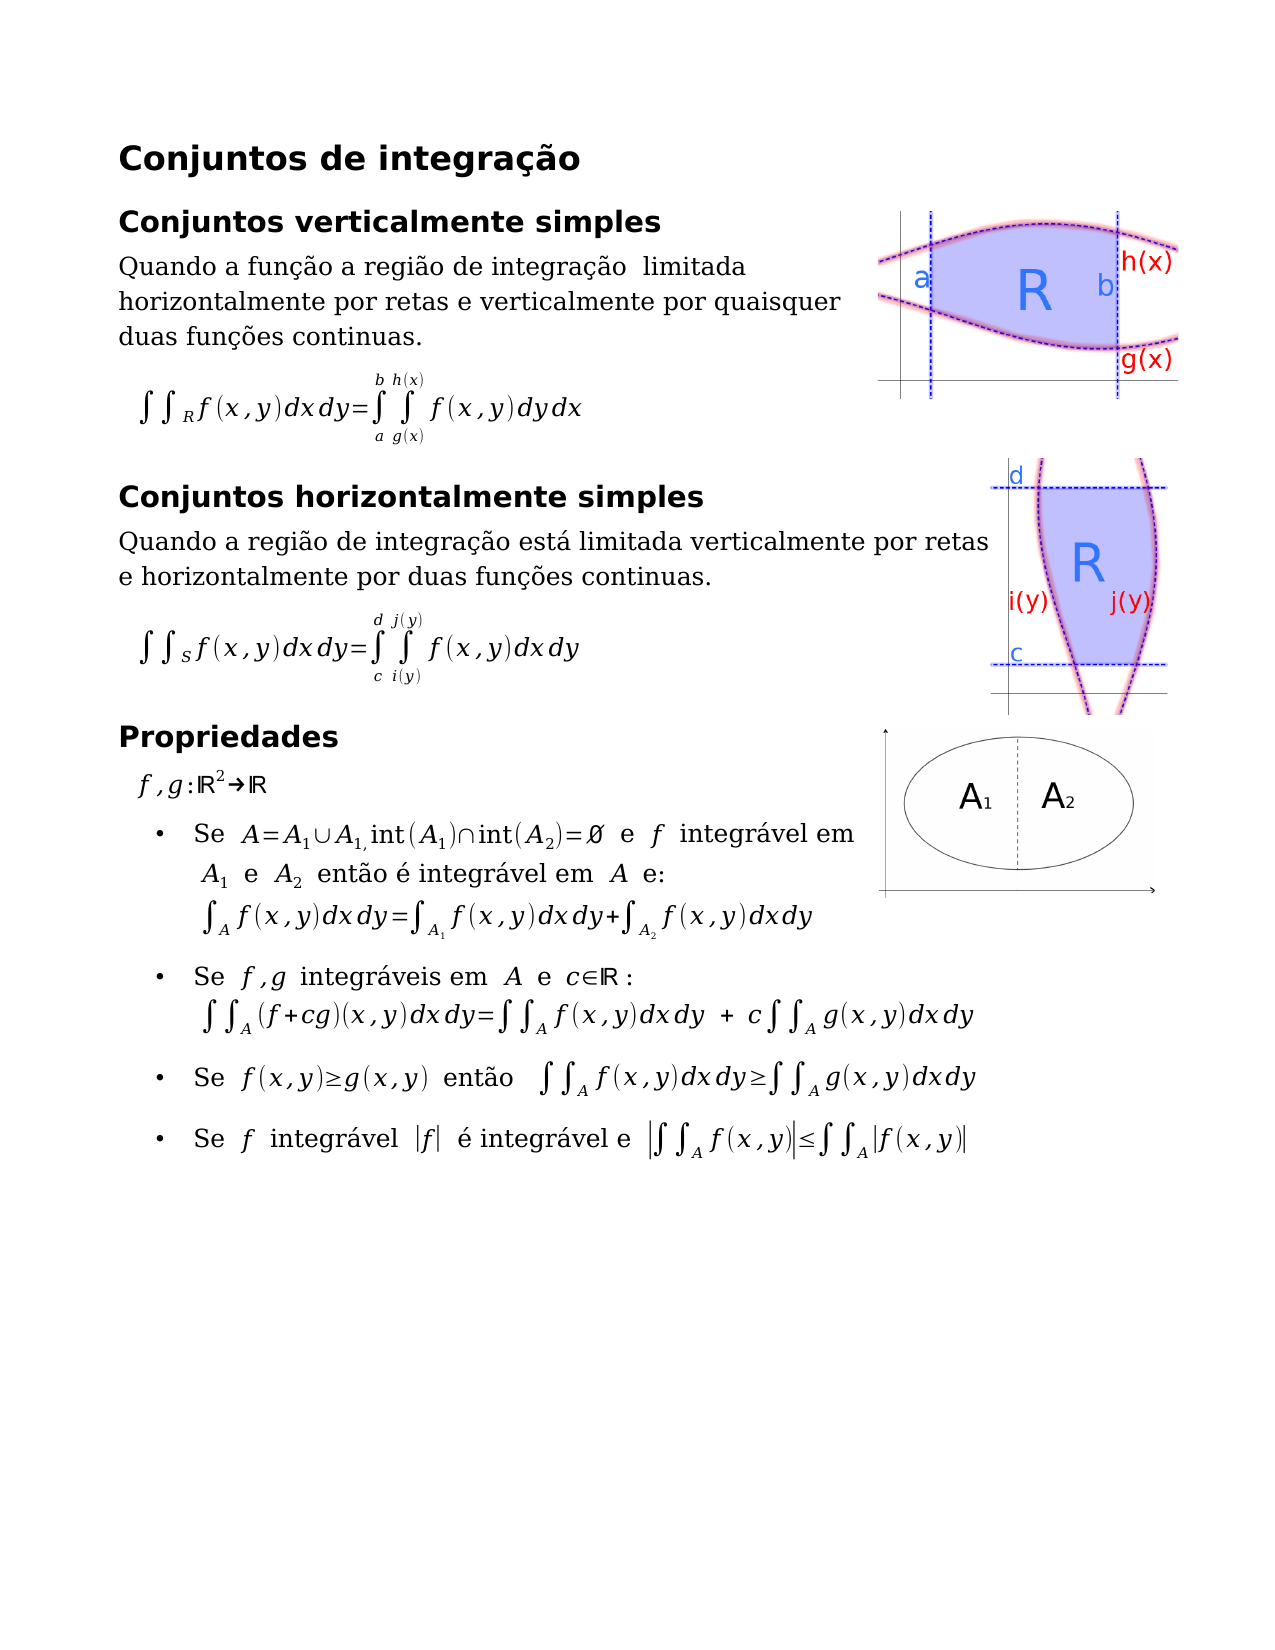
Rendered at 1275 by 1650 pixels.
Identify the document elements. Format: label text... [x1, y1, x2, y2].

list Se integráveis em e : [156, 962, 1157, 1038]
subtitle Conjuntos horizontalmente simples [118, 480, 990, 514]
list Se e integrável em e então é integrável em e: [156, 820, 1157, 942]
subtitle Conjuntos verticalmente simples [118, 205, 1157, 239]
picture [879, 729, 1155, 898]
subtitle Propriedades [118, 720, 1157, 754]
picture [990, 458, 1168, 715]
picture [877, 211, 1179, 399]
text Quando a região de integração está limitada verticalmente por retas e horizontalmente por duas funções continuas. [118, 527, 990, 591]
subtitle Conjuntos de integração [118, 139, 1157, 178]
text Quando a função a região de integração limitada horizontalmente por retas e verticalmente por quaisquer duas funções continuas. [118, 252, 877, 351]
list Se integrável é integrável e [156, 1121, 1157, 1162]
list Se então [156, 1059, 1157, 1100]
